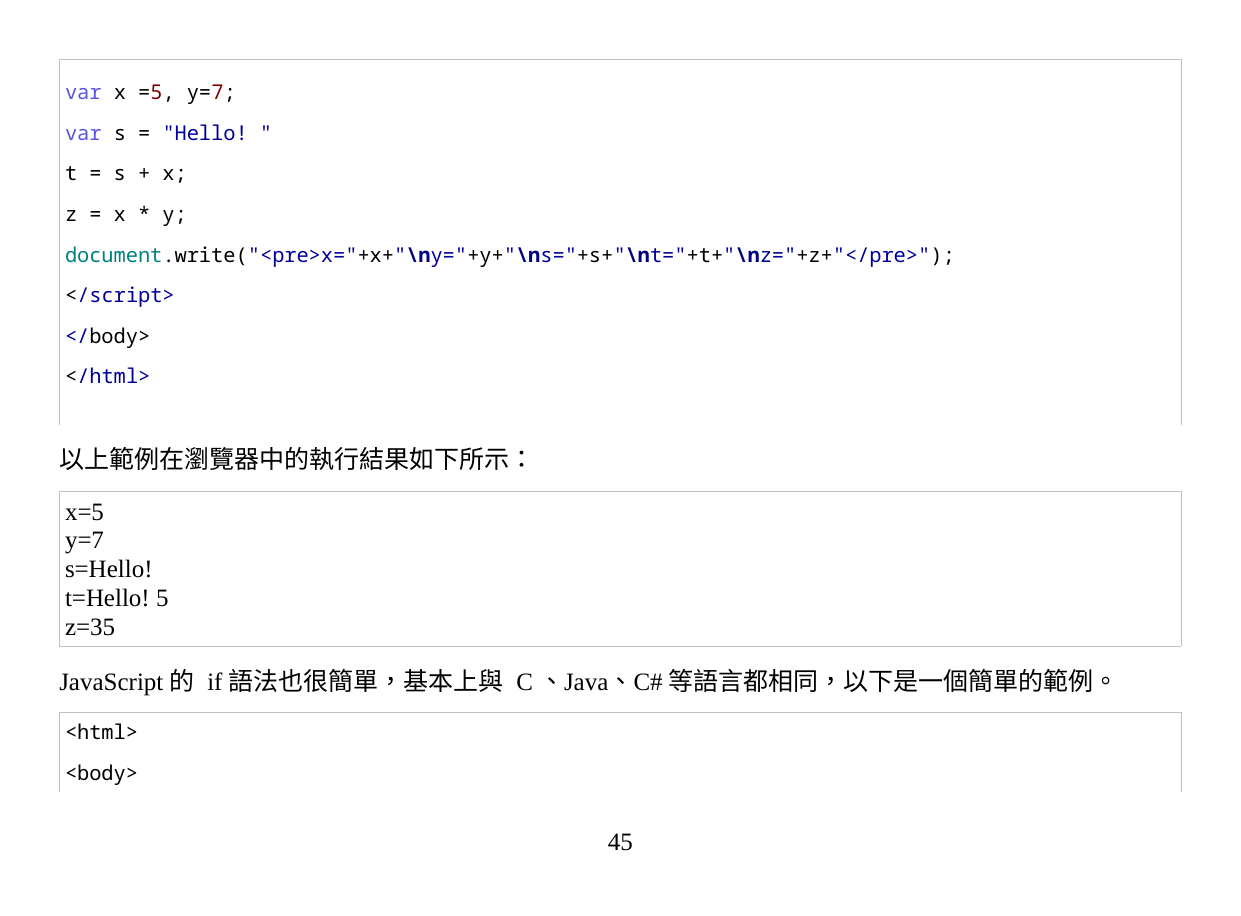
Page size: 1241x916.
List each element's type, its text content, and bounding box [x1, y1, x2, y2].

text JavaScript 的 if 語法也很簡單，基本上與 C 、Java、C# 等語言都相同，以下是一個簡單的範例。 [59, 661, 1181, 697]
table_header var x =5, y=7; var s = "Hello! " t = s + x; z = x * y; document.write("<pre>x="+x+"\ny="+y+"\ns="+s+"\nt="+t+"\nz="+z+"</pre>"); </script> </body> </html> [60, 60, 1181, 425]
table_header x=5 y=7 s=Hello! t=Hello! 5 z=35 [60, 492, 1181, 646]
table_header <html> <body> [60, 713, 1181, 792]
text 以上範例在瀏覽器中的執行結果如下所示： [59, 440, 1181, 476]
